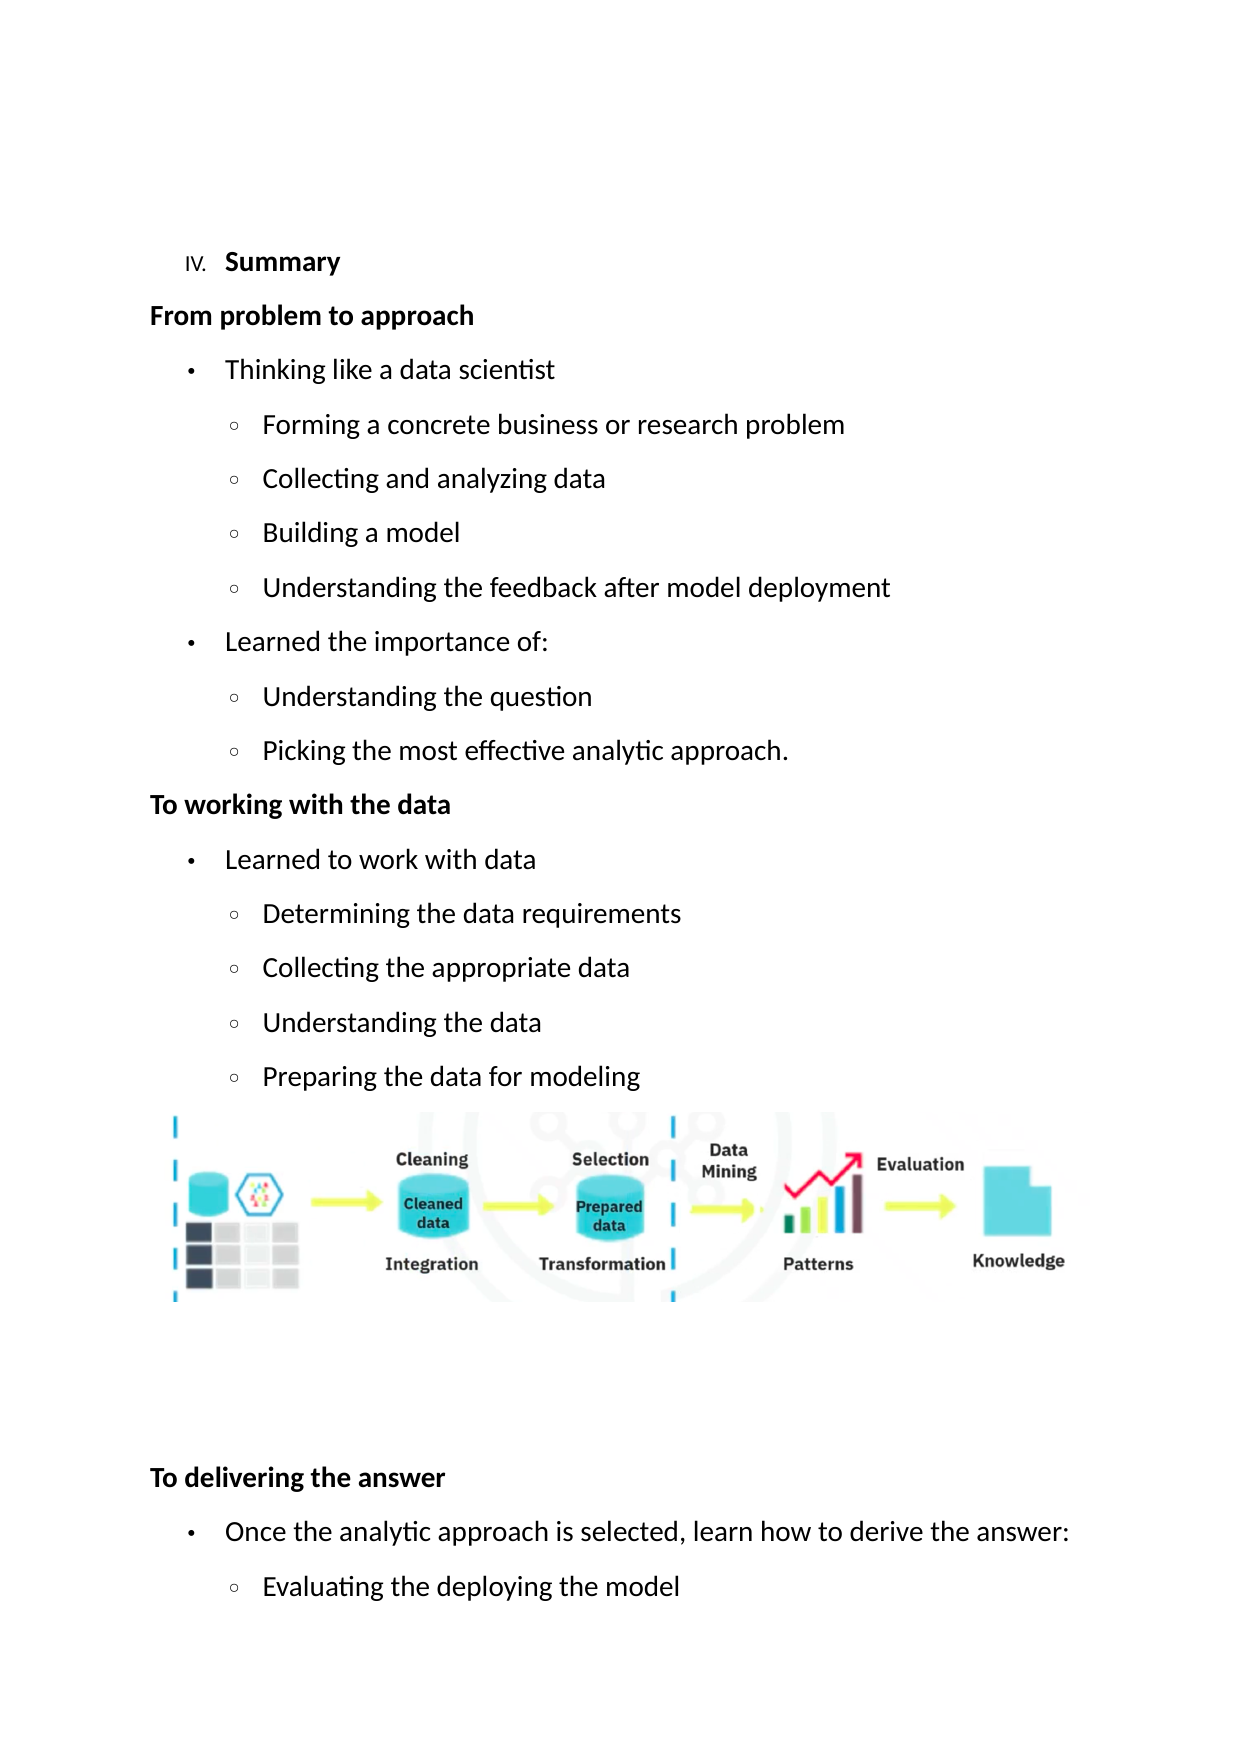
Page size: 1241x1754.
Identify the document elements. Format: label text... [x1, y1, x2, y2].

text From problem to approach [150, 297, 1090, 333]
list Forming a concrete business or research problem [225, 406, 1090, 441]
list Once the analytic approach is selected, learn how to derive the answer: [187, 1513, 1090, 1549]
list Collecting the appropriate data [225, 949, 1090, 985]
list Collecting and analyzing data [225, 460, 1090, 496]
list Learned the importance of: [187, 623, 1090, 659]
list Determining the data requirements [225, 895, 1090, 931]
list Understanding the feedback after model deployment [225, 569, 1090, 604]
picture [150, 1112, 1091, 1302]
list Understanding the question [225, 678, 1090, 713]
list Thinking like a data scientist [187, 351, 1090, 387]
text To delivering the answer [150, 1459, 1090, 1494]
list Learned to work with data [187, 841, 1090, 876]
list Picking the most effective analytic approach. [225, 732, 1090, 768]
list Understanding the data [225, 1004, 1090, 1039]
list Preparing the data for modeling [225, 1058, 1090, 1094]
list Evaluating the deploying the model [225, 1568, 1090, 1603]
list Summary [207, 243, 1090, 278]
list Building a model [225, 514, 1090, 550]
text To working with the data [150, 786, 1090, 822]
